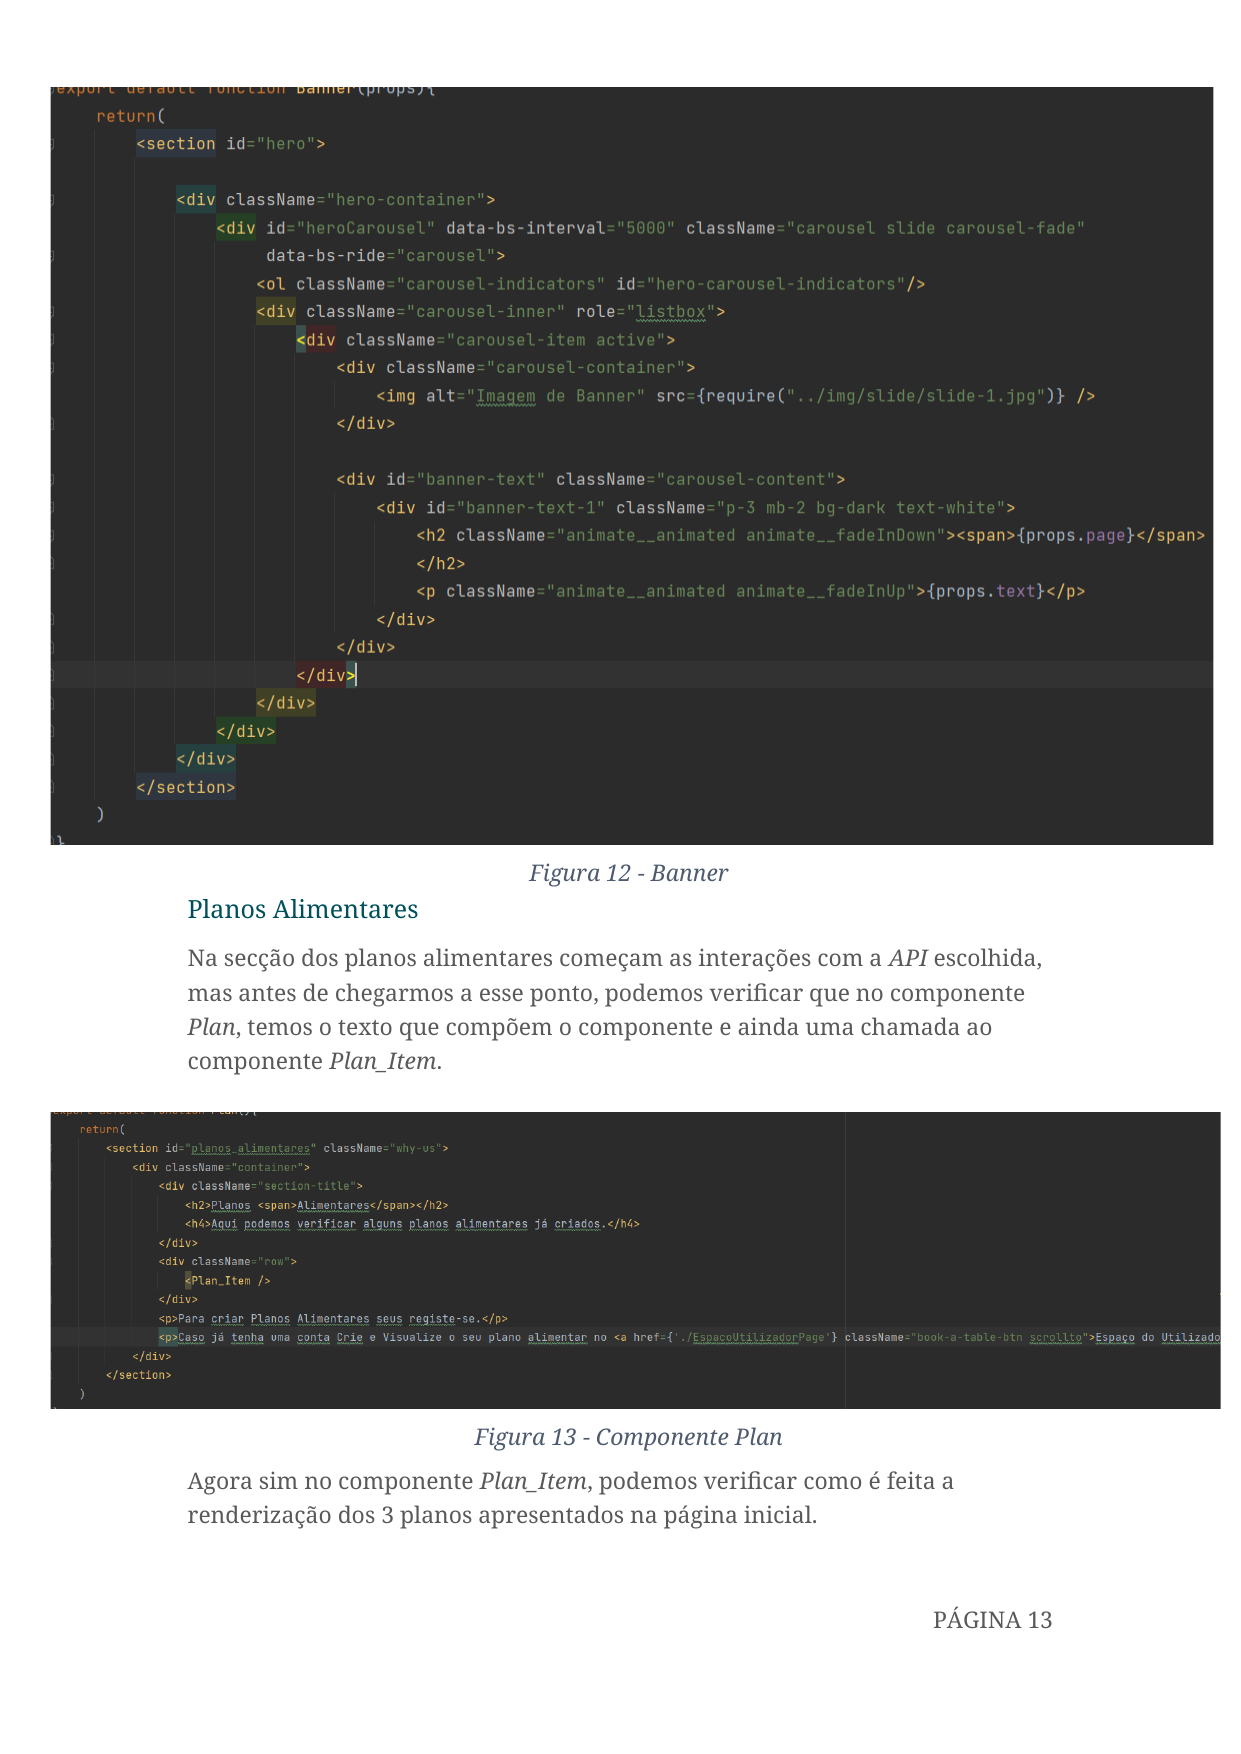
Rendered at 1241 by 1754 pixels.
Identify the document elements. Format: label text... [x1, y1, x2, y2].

table_header Figura 12 - Banner [39, 75, 1221, 888]
subtitle Planos Alimentares [187, 892, 1053, 926]
text Na secção dos planos alimentares começam as interações com a API escolhida, mas antes de chegarmos a esse ponto, podemos verificar que no componente Plan, temos o texto que compõem o componente e ainda uma chamada ao componente Plan_Item. [187, 942, 1053, 1076]
table_header Figura 13 - Componente Plan [39, 1100, 1221, 1452]
text Agora sim no componente Plan_Item, podemos verificar como é feita a renderização dos 3 planos apresentados na página inicial. [187, 1465, 1053, 1530]
